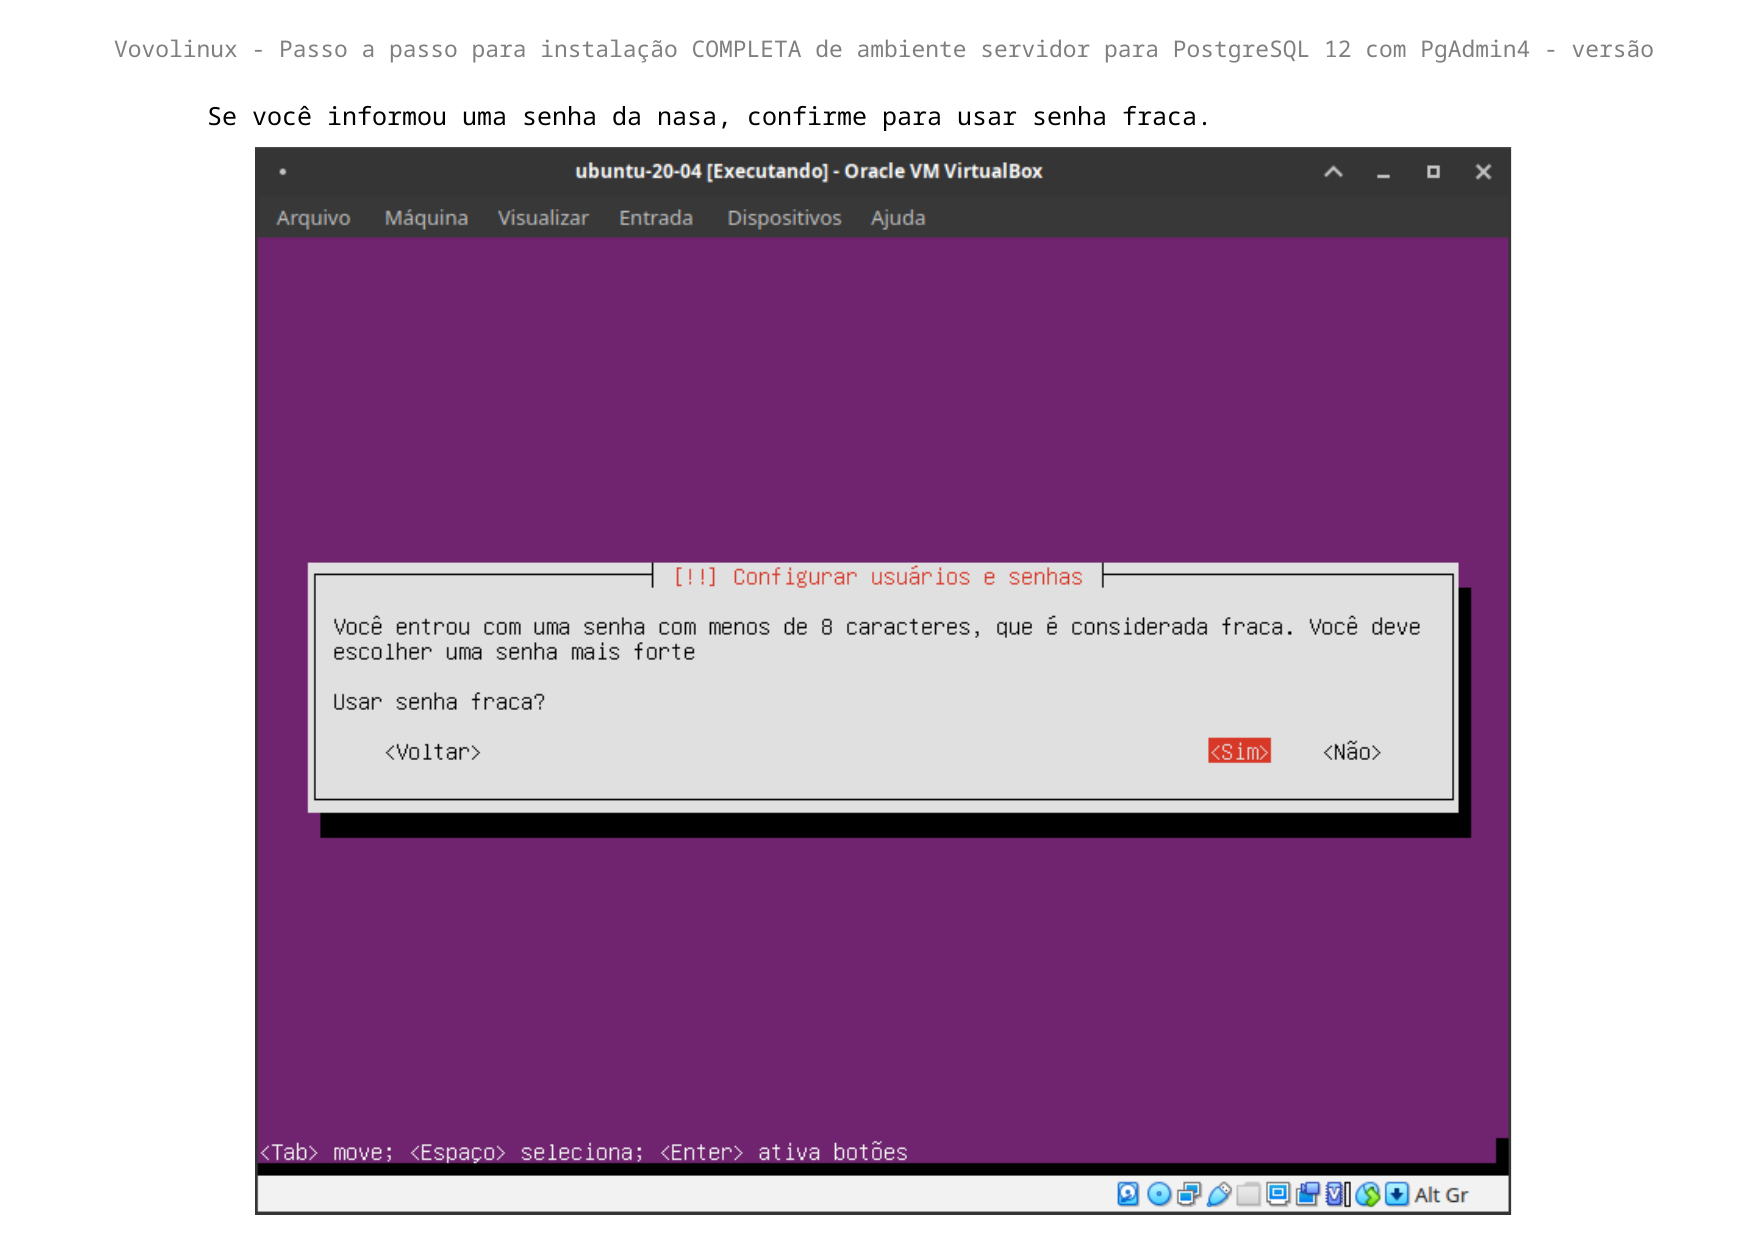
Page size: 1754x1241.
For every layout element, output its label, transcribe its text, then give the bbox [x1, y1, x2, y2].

text Se você informou uma senha da nasa, confirme para usar senha fraca. [207, 98, 1695, 132]
picture [255, 147, 1512, 1215]
